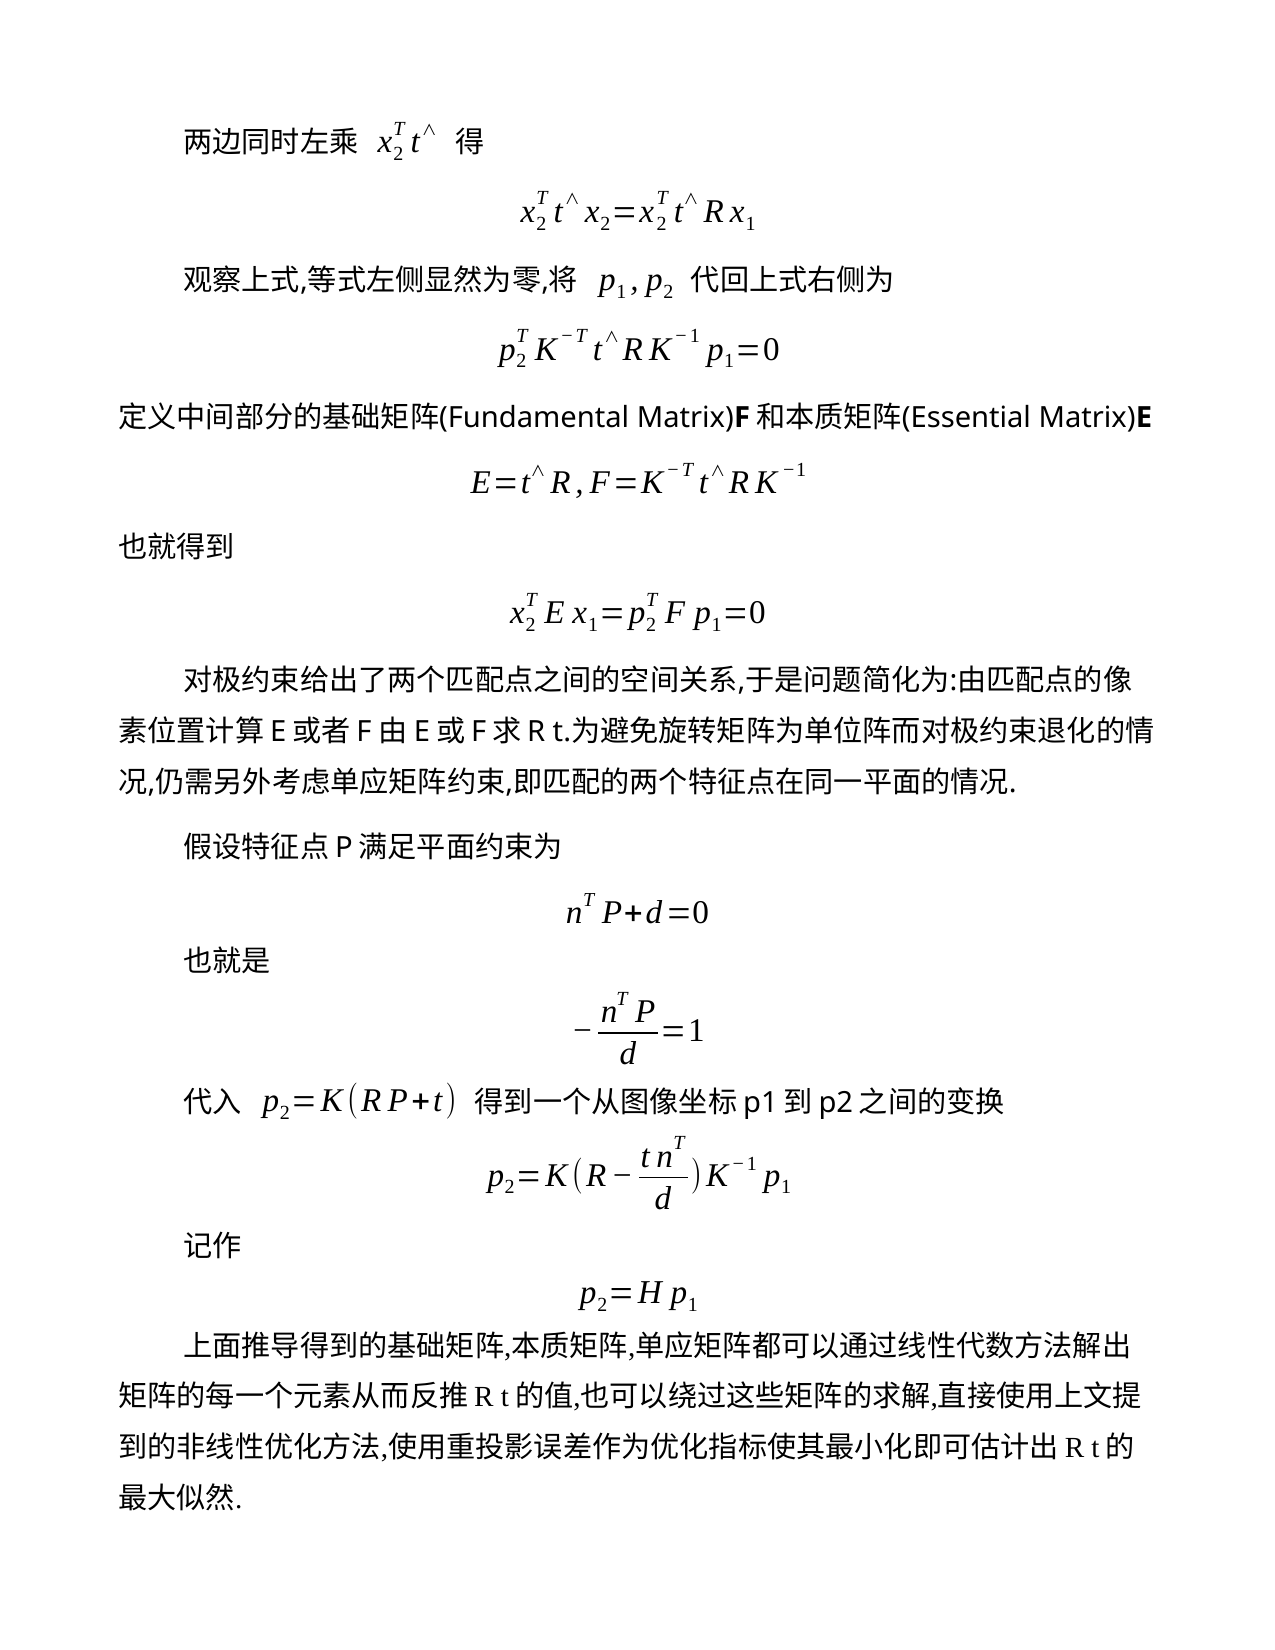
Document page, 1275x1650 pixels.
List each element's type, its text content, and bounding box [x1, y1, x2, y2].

text 观察上式,等式左侧显然为零,将代回上式右侧为 [118, 257, 1157, 302]
text 假设特征点P满足平面约束为 [118, 824, 1157, 866]
text 记作 [118, 1223, 1157, 1265]
text 定义中间部分的基础矩阵(Fundamental Matrix)F和本质矩阵(Essential Matrix)E [118, 393, 1157, 436]
text 也就是 [118, 938, 1157, 980]
text 代入得到一个从图像坐标p1到p2之间的变换 [118, 1078, 1157, 1124]
text 上面推导得到的基础矩阵,本质矩阵,单应矩阵都可以通过线性代数方法解出矩阵的每一个元素从而反推R t的值,也可以绕过这些矩阵的求解,直接使用上文提到的非线性优化方法,使用重投影误差作为优化指标使其最小化即可估计出R t的最大似然. [118, 1322, 1157, 1517]
text 也就得到 [118, 523, 1157, 566]
text 对极约束给出了两个匹配点之间的空间关系,于是问题简化为:由匹配点的像素位置计算E或者F 由E或F求R t.为避免旋转矩阵为单位阵而对极约束退化的情况,仍需另外考虑单应矩阵约束,即匹配的两个特征点在同一平面的情况. [118, 657, 1157, 801]
text 两边同时左乘得 [118, 118, 1157, 164]
